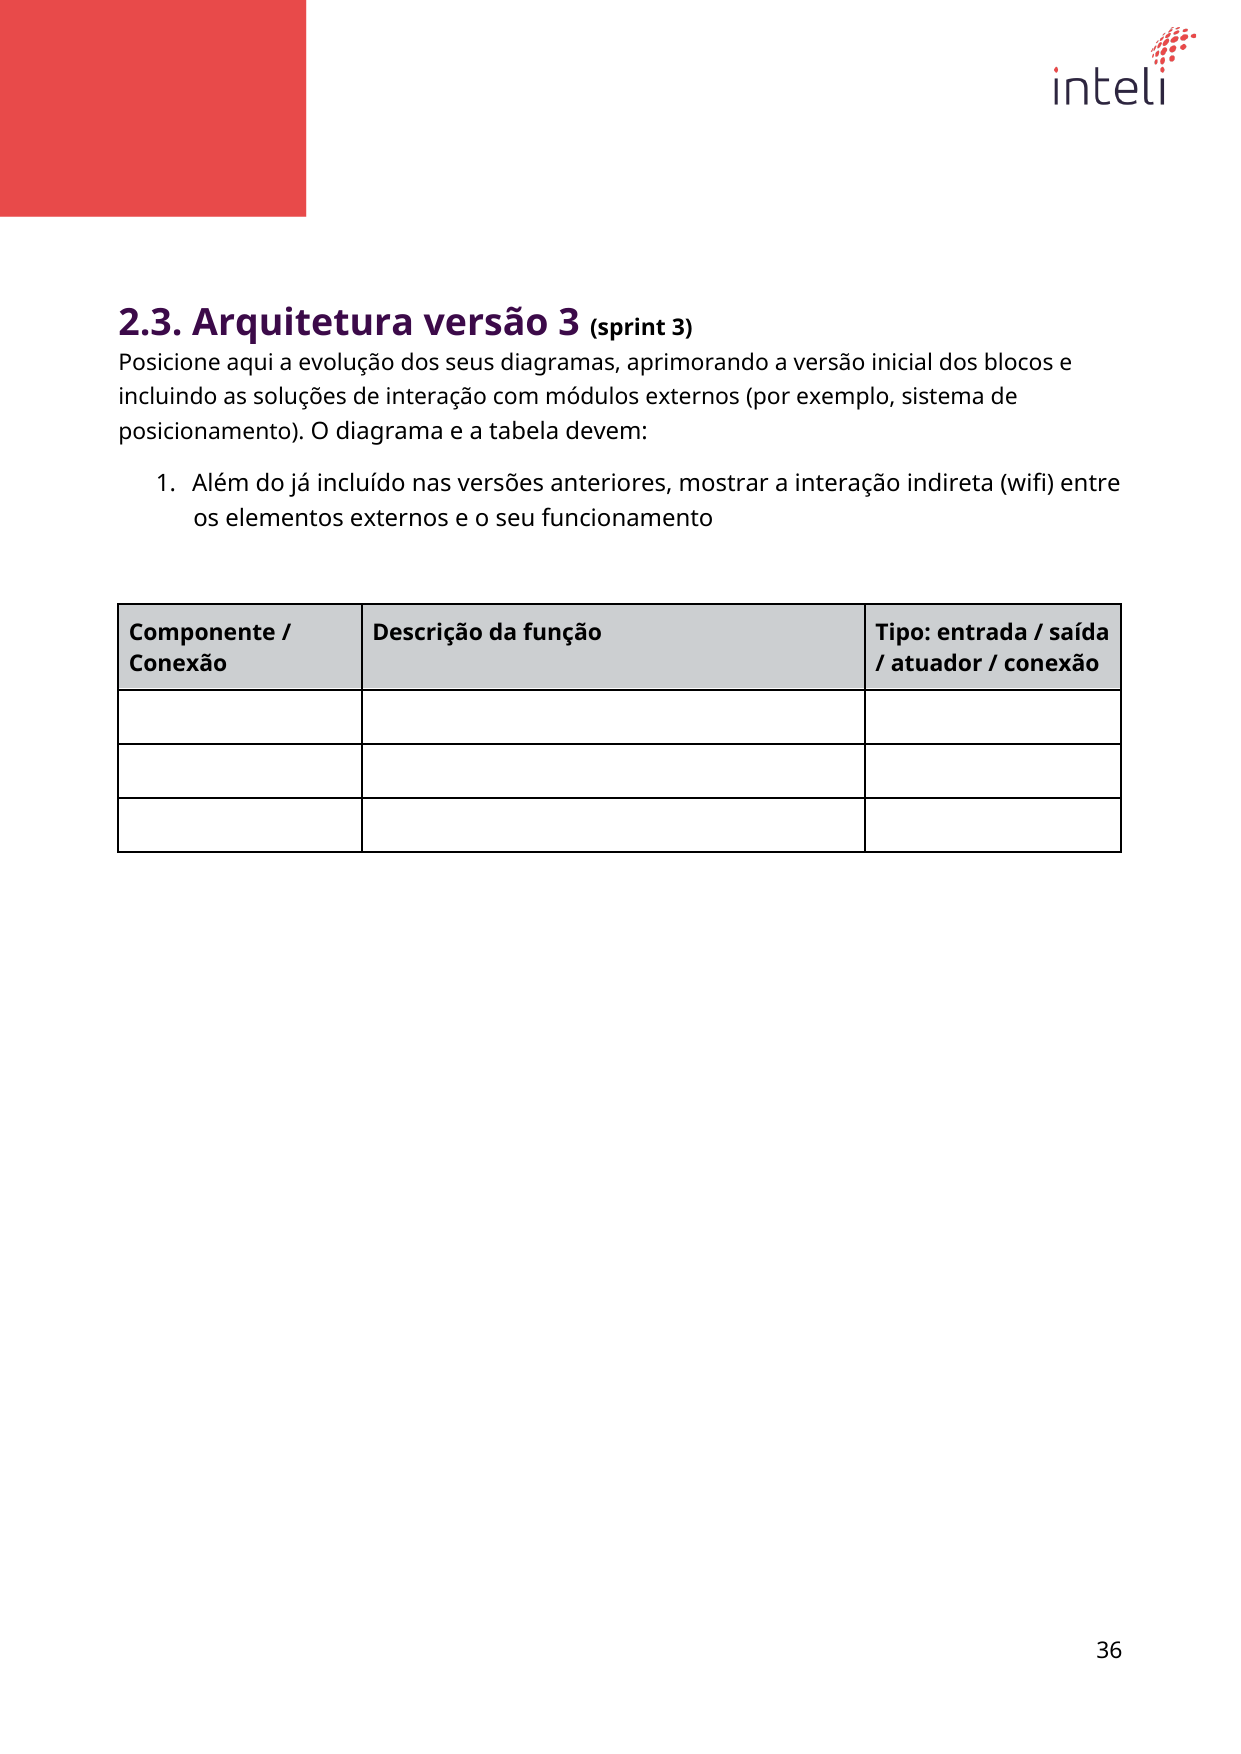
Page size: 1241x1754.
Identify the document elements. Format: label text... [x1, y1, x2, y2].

table_header Tipo: entrada / saída / atuador / conexão [866, 605, 1120, 688]
list Além do já incluído nas versões anteriores, mostrar a interação indireta (wifi) entre os elementos externos e o seu funcionamento [156, 466, 1122, 533]
table_cell [866, 745, 1120, 797]
table_cell [363, 799, 864, 851]
table_header Componente / Conexão [119, 605, 361, 688]
subtitle 2.3. Arquitetura versão 3 (sprint 3) [118, 295, 1122, 346]
table_cell [119, 691, 361, 743]
table_cell [866, 799, 1120, 851]
table_cell [363, 745, 864, 797]
picture [1054, 27, 1197, 105]
table_cell [363, 691, 864, 743]
table_cell [119, 799, 361, 851]
table_cell [866, 691, 1120, 743]
table_header Descrição da função [363, 605, 864, 688]
picture [0, 0, 307, 217]
text Posicione aqui a evolução dos seus diagramas, aprimorando a versão inicial dos blocos e incluindo as soluções de interação com módulos externos (por exemplo, sistema de posicionamento). O diagrama e a tabela devem: [118, 346, 1122, 446]
table_cell [119, 745, 361, 797]
